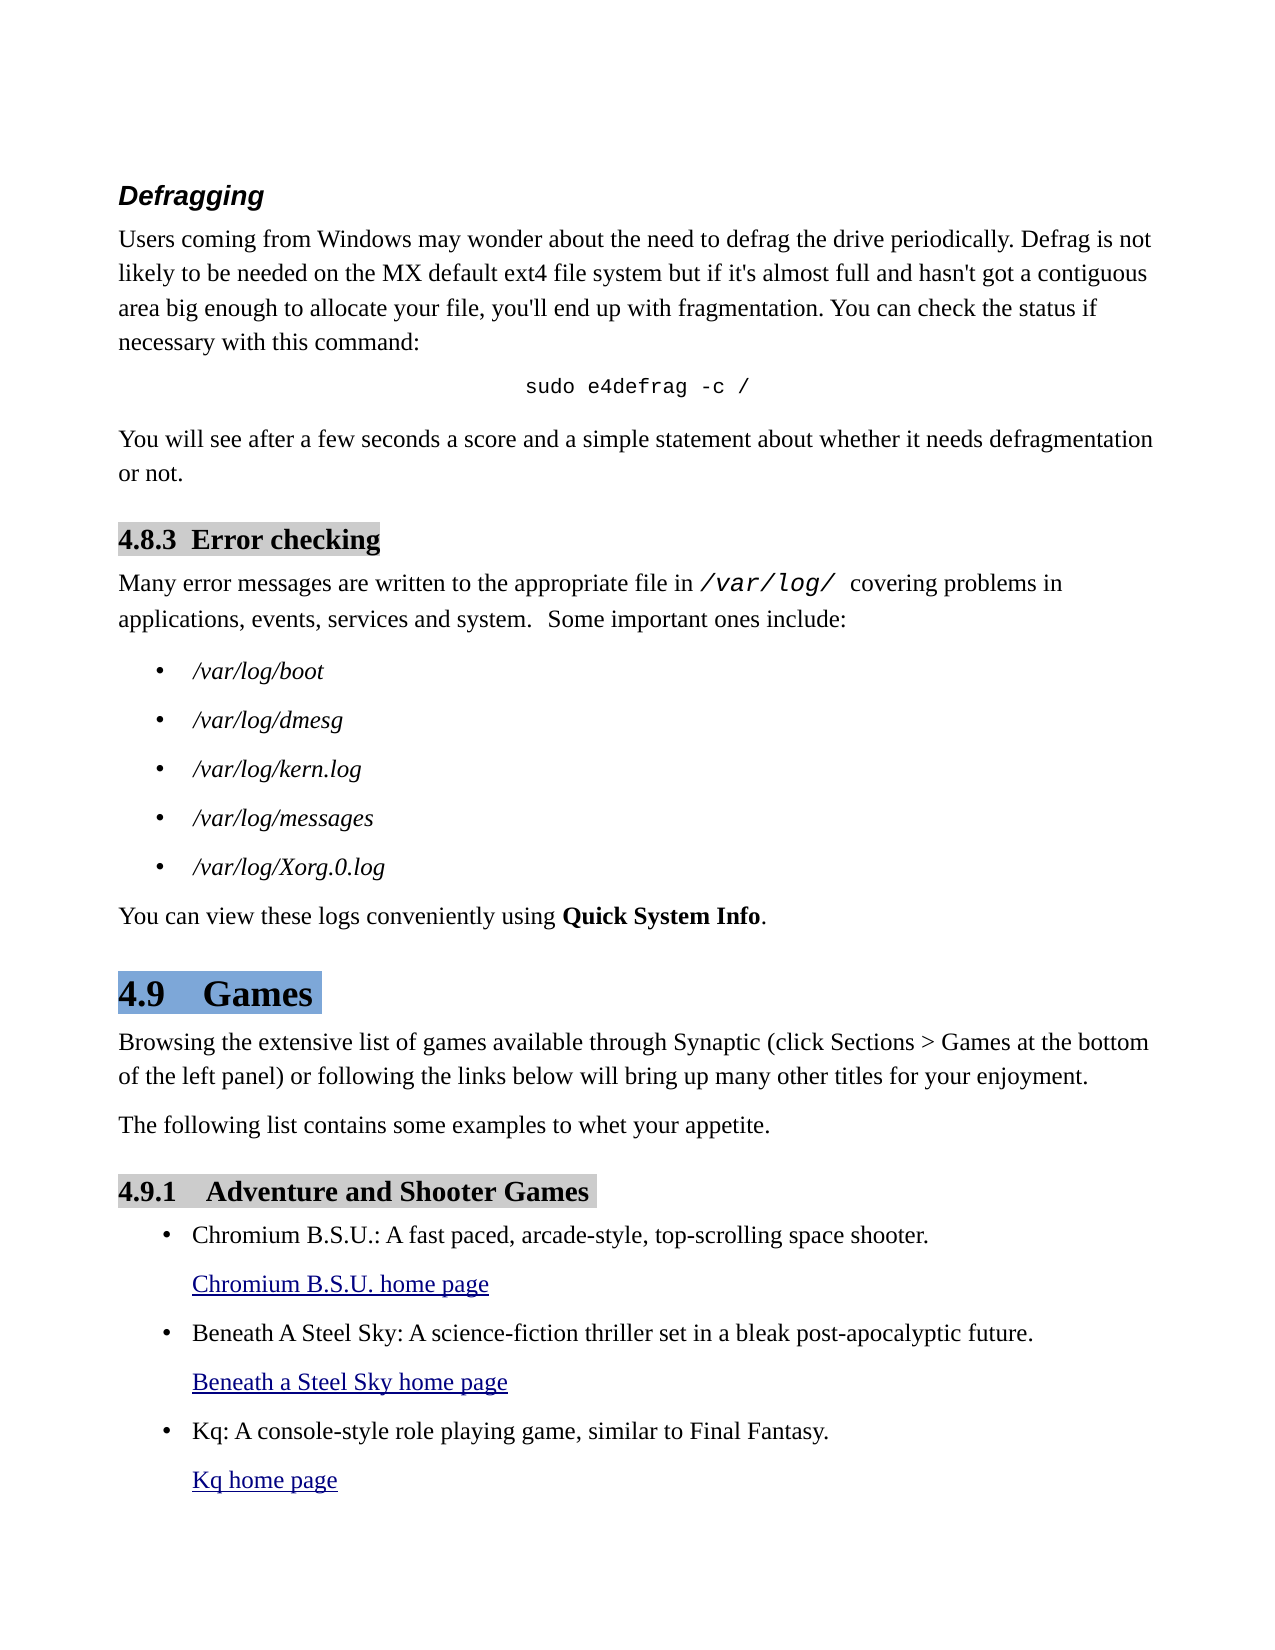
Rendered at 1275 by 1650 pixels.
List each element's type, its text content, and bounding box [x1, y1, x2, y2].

list Chromium B.S.U.: A fast paced, arcade-style, top-scrolling space shooter. [162, 1220, 1157, 1249]
text Users coming from Windows may wonder about the need to defrag the drive periodically. Defrag is not likely to be needed on the MX default ext4 file system but if it's almost full and hasn't got a contiguous area big enough to allocate your file, you'll end up with fragmentation. You can check the status if necessary with this command: [118, 224, 1157, 356]
list /var/log/dmesg [156, 705, 1157, 734]
text sudo e4defrag -c / [118, 377, 1157, 400]
text You will see after a few seconds a score and a simple statement about whether it needs defragmentation or not. [118, 424, 1157, 487]
text The following list contains some examples to whet your appetite. [118, 1111, 1157, 1139]
list Chromium B.S.U. home page [162, 1269, 1157, 1298]
subtitle Defragging [118, 180, 1157, 212]
list Kq: A console-style role playing game, similar to Final Fantasy. [162, 1416, 1157, 1445]
text Browsing the extensive list of games available through Synaptic (click Sections > Games at the bottom of the left panel) or following the links below will bring up many other titles for your enjoyment. [118, 1027, 1157, 1090]
subtitle 4.8.3 Error checking [380, 522, 1157, 556]
text Many error messages are written to the appropriate file in /var/log/ covering problems in applications, events, services and system. Some important ones include: [118, 568, 1157, 635]
list Beneath A Steel Sky: A science-fiction thriller set in a bleak post-apocalyptic future. [162, 1318, 1157, 1347]
list /var/log/Xorg.0.log [156, 852, 1157, 881]
subtitle 4.9.1 Adventure and Shooter Games [597, 1174, 1157, 1208]
list /var/log/messages [156, 803, 1157, 832]
list /var/log/boot [156, 656, 1157, 685]
subtitle 4.9 Games [322, 971, 1157, 1014]
list /var/log/kern.log [156, 754, 1157, 783]
list Kq home page [162, 1466, 1157, 1494]
text You can view these logs conveniently using Quick System Info. [118, 901, 1157, 930]
list Beneath a Steel Sky home page [162, 1367, 1157, 1396]
